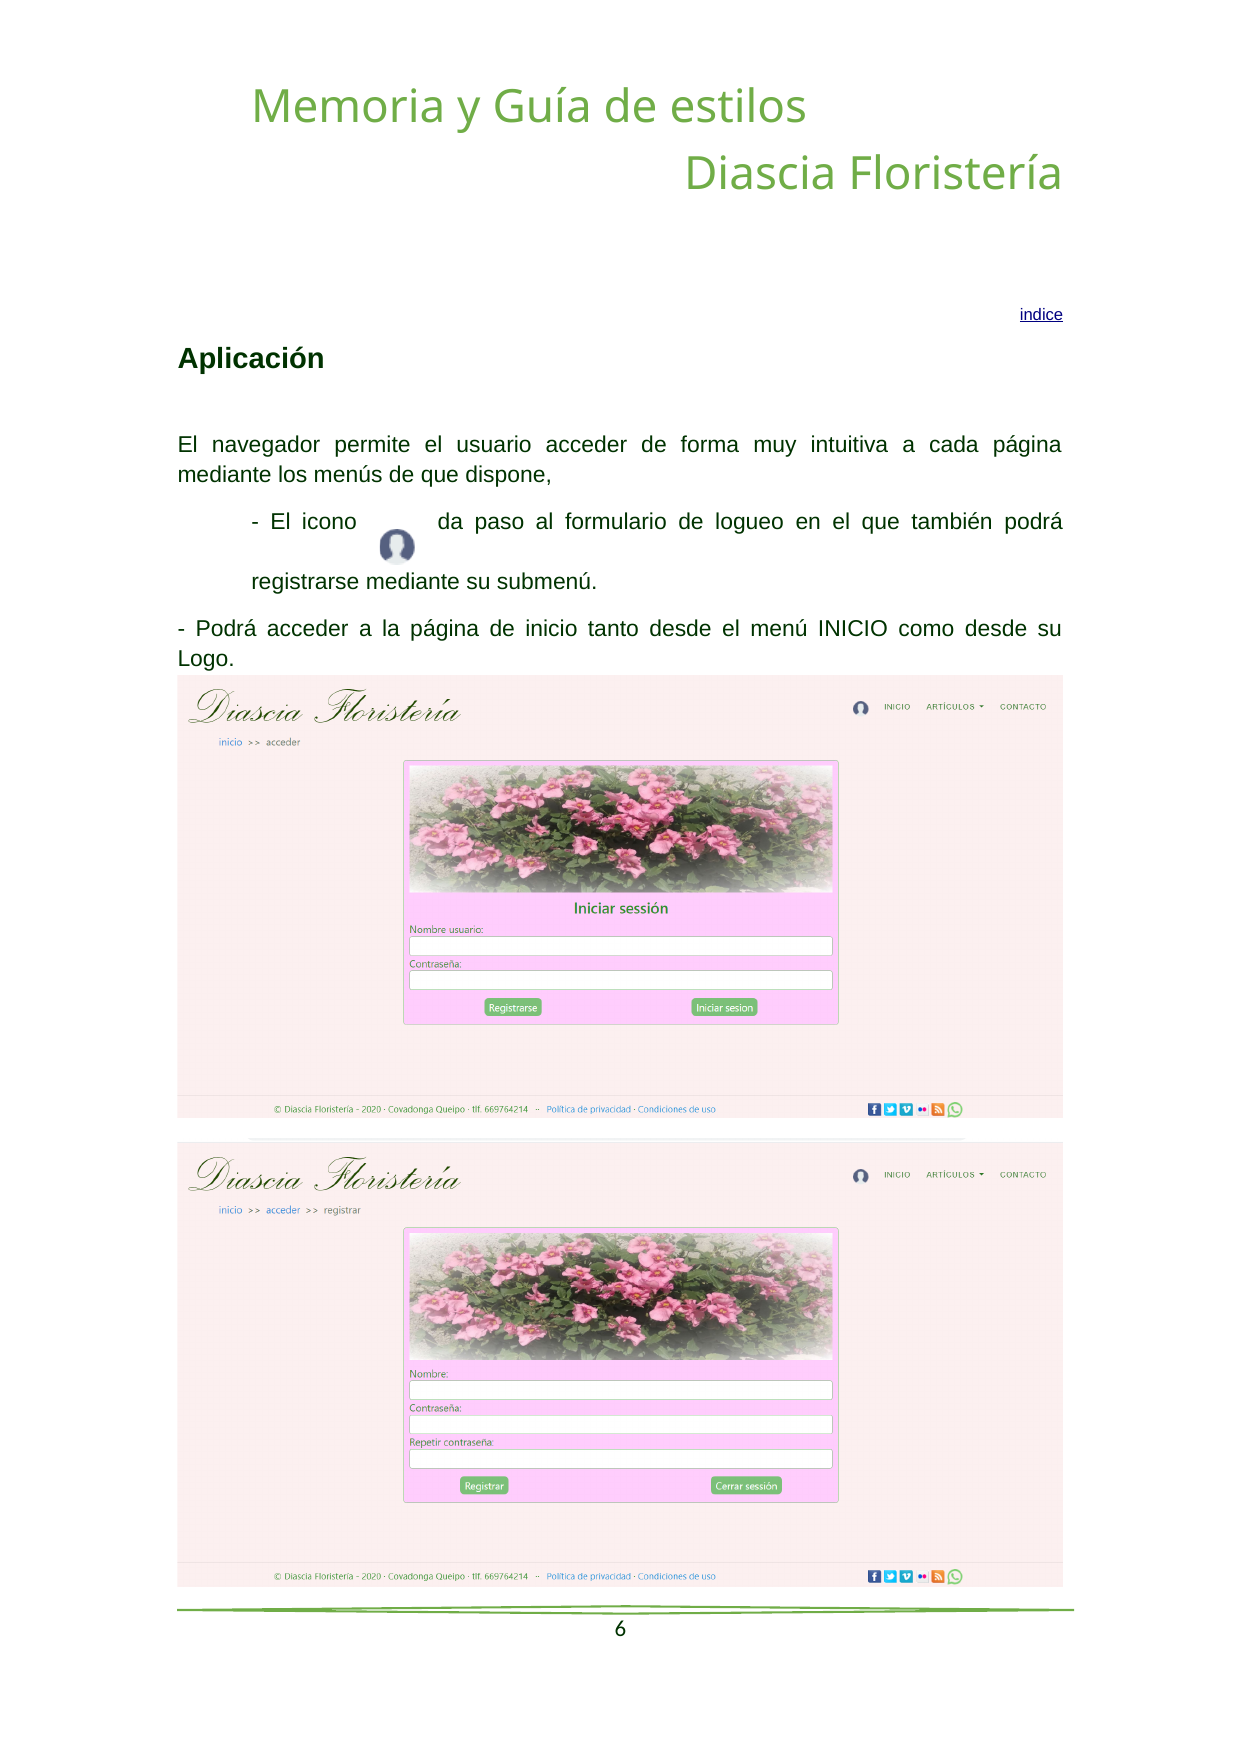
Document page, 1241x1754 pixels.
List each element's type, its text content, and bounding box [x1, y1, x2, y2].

text - El icono da paso al formulario de logueo en el que también podrá registrarse mediante su submenú. [251, 508, 1063, 594]
text indice [177, 304, 1063, 323]
text Aplicación [177, 341, 1063, 375]
text El navegador permite el usuario acceder de forma muy intuitiva a cada página mediante los menús de que dispone, [177, 431, 1063, 487]
text - Podrá acceder a la página de inicio tanto desde el menú INICIO como desde su Logo. [177, 615, 1063, 675]
